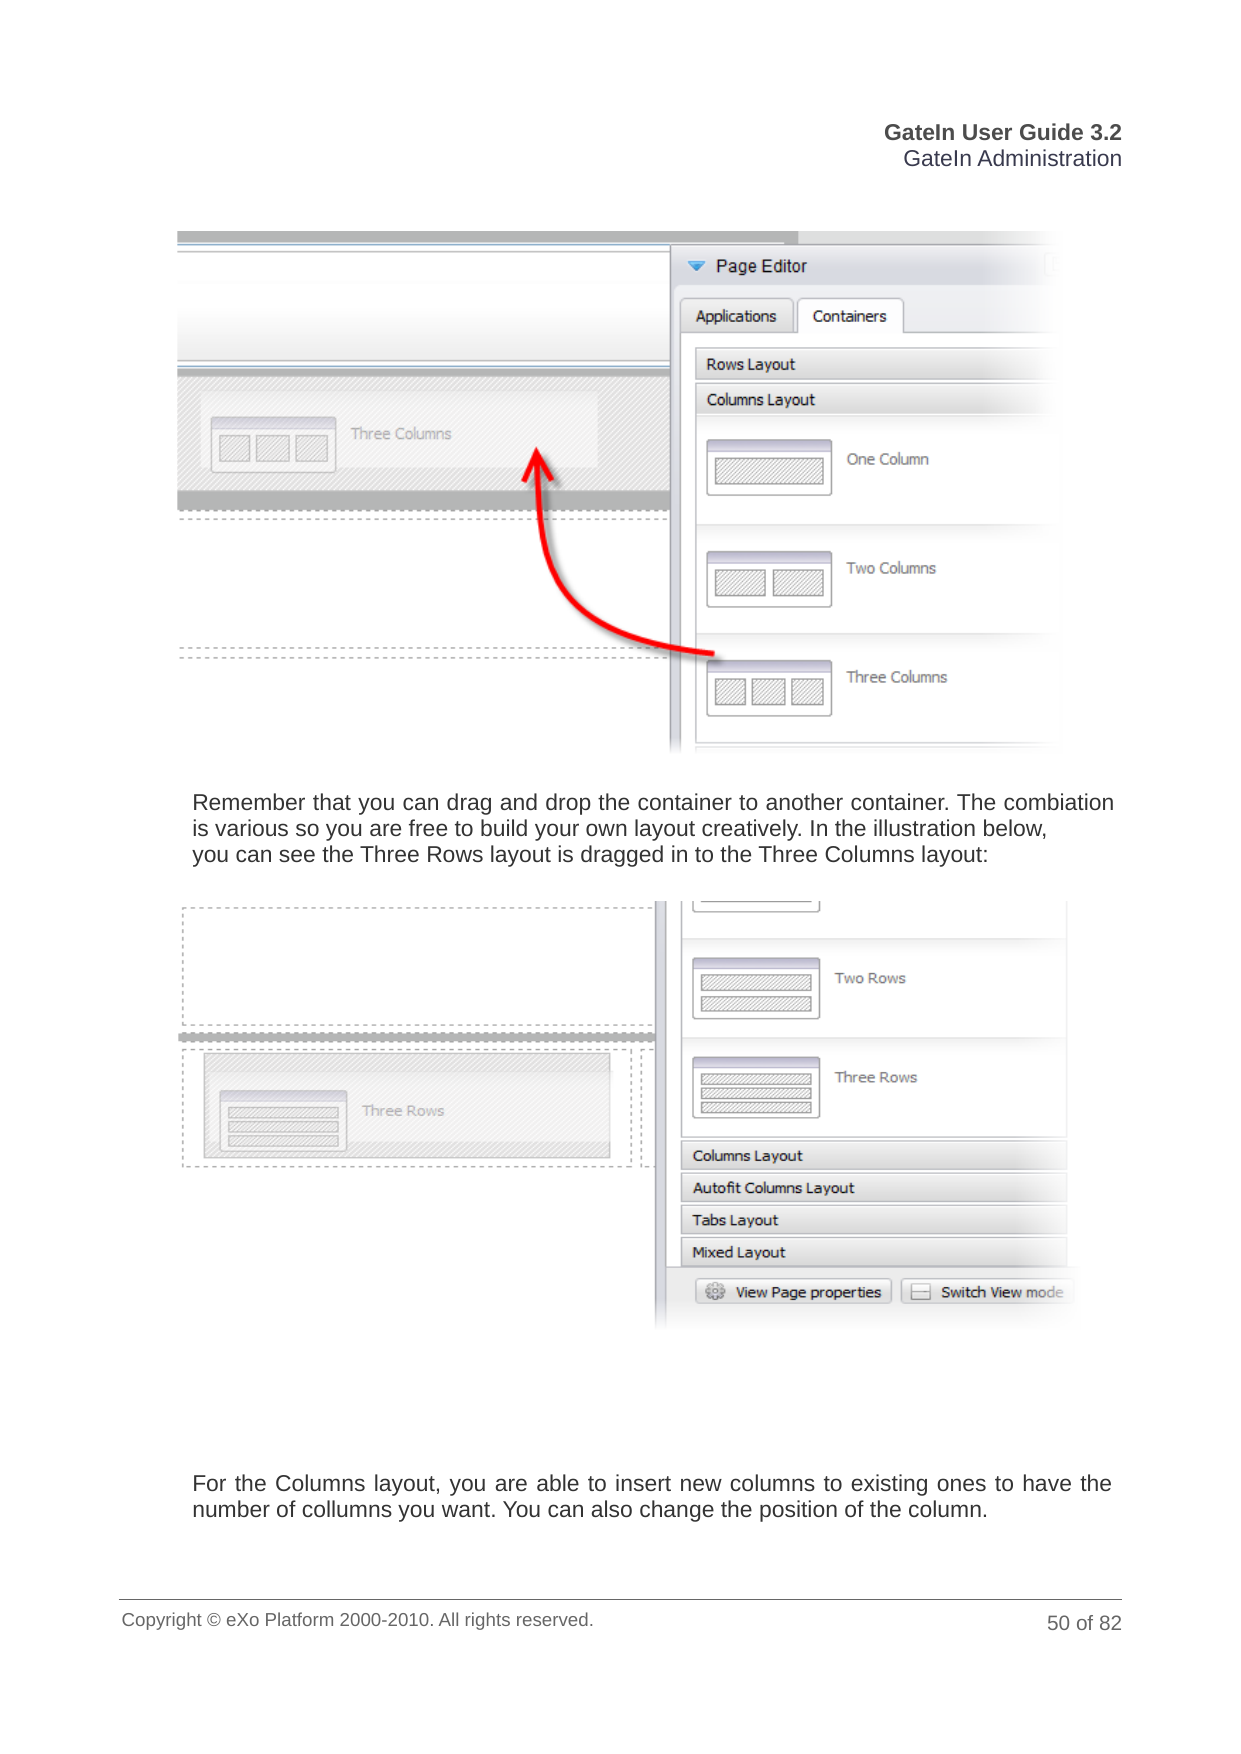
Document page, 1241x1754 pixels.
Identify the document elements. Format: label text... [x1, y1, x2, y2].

text Remember that you can drag and drop the container to another container. The combiation is various so you are free to build your own layout creatively. In the illustration below, you can see the Three Rows layout is dragged in to the Three Columns layout: [0, 788, 1122, 867]
picture [178, 901, 1082, 1331]
picture [177, 231, 1064, 755]
text For the Columns layout, you are able to insert new columns to existing ones to have the number of collumns you want. You can also change the position of the column. [0, 1469, 1122, 1522]
